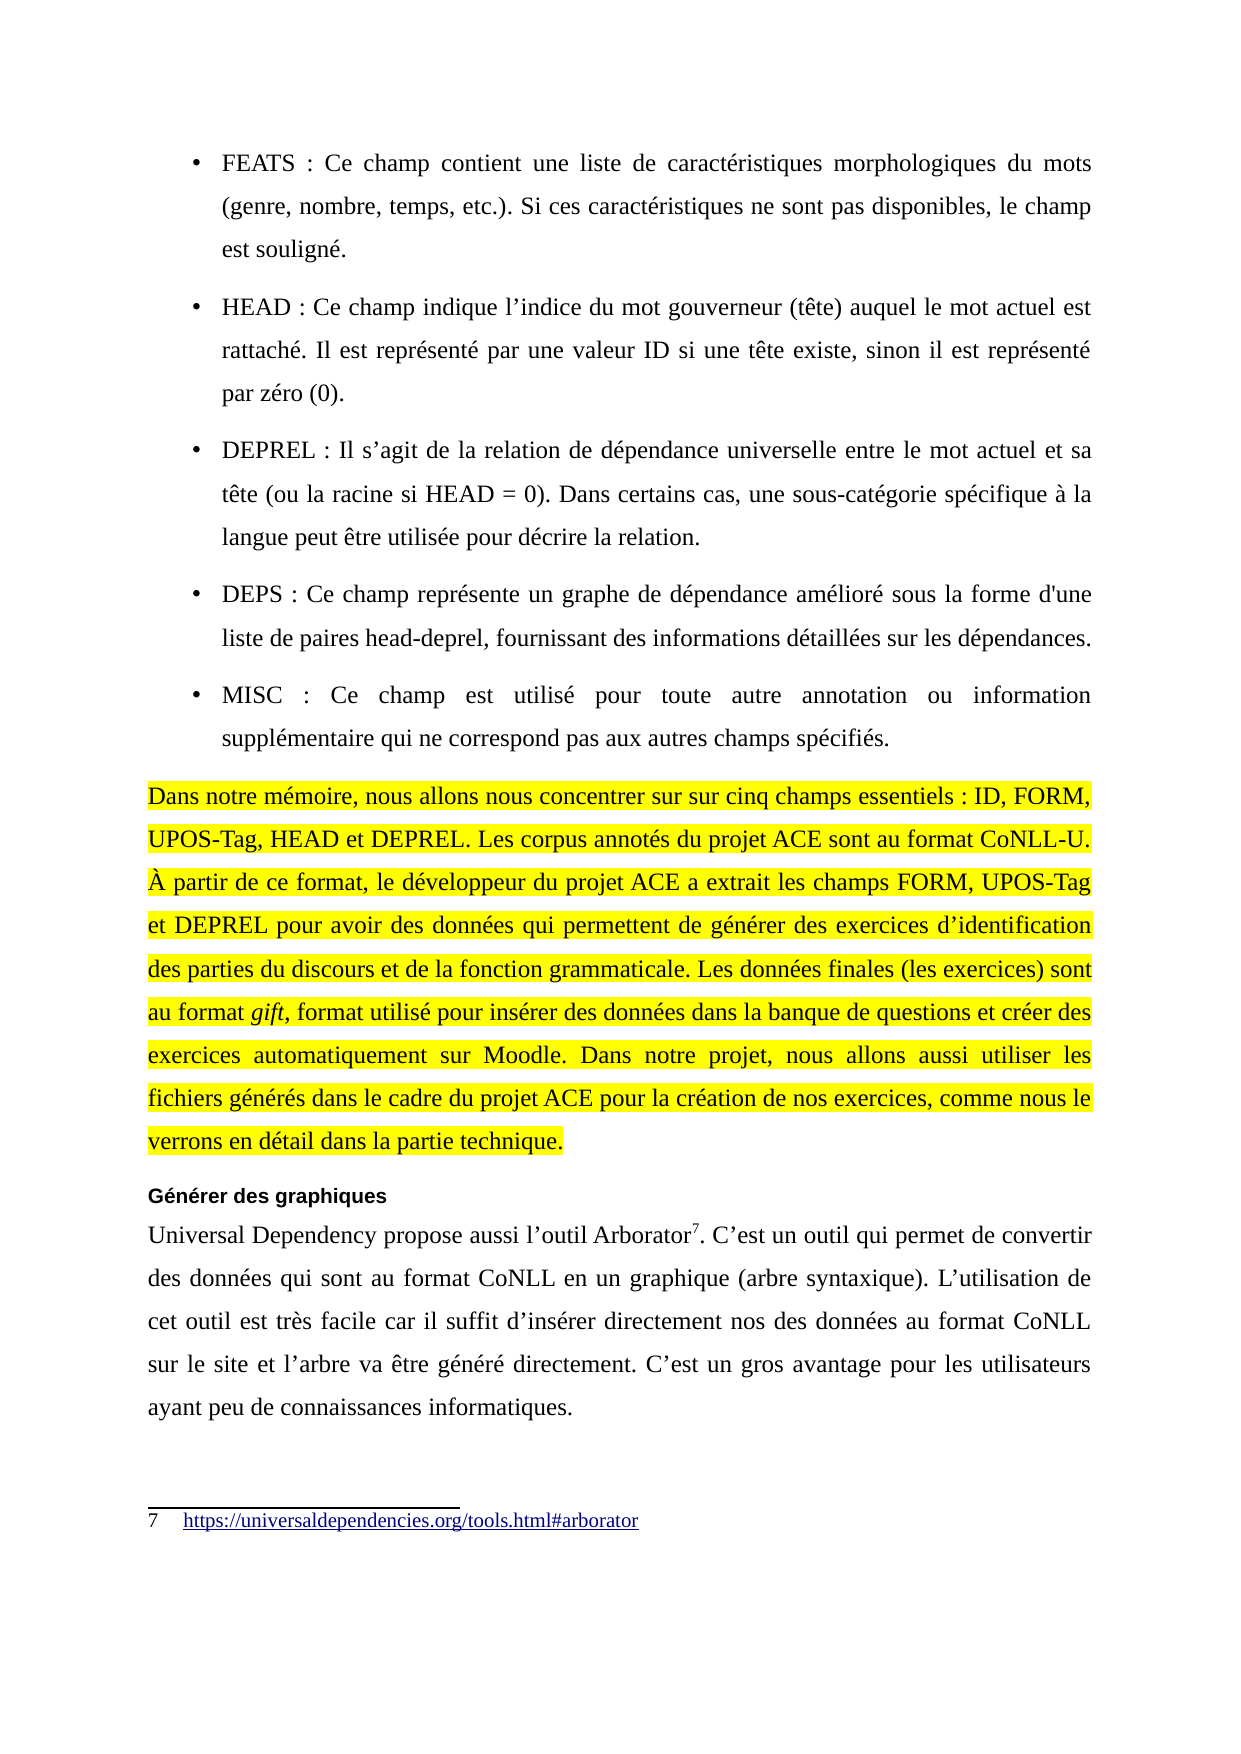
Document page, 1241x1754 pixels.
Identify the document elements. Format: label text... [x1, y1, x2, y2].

list HEAD : Ce champ indique l’indice du mot gouverneur (tête) auquel le mot actuel est rattaché. Il est représenté par une valeur ID si une tête existe, sinon il est représenté par zéro (0). [192, 292, 1092, 407]
text https://universaldependencies.org/tools.html#arborator [148, 1508, 1092, 1532]
text Dans notre mémoire, nous allons nous concentrer sur sur cinq champs essentiels : ID, FORM, UPOS-Tag, HEAD et DEPREL. Les corpus annotés du projet ACE sont au format CoNLL-U. À partir de ce format, le développeur du projet ACE a extrait les champs FORM, UPOS-Tag et DEPREL pour avoir des données qui permettent de générer des exercices d’identification des parties du discours et de la fonction grammaticale. Les données finales (les exercices) sont au format gift, format utilisé pour insérer des données dans la banque de questions et créer des exercices automatiquement sur Moodle. Dans notre projet, nous allons aussi utiliser les fichiers générés dans le cadre du projet ACE pour la création de nos exercices, comme nous le verrons en détail dans la partie technique. [148, 781, 1092, 1155]
list MISC : Ce champ est utilisé pour toute autre annotation ou information supplémentaire qui ne correspond pas aux autres champs spécifiés. [192, 680, 1092, 752]
list DEPS : Ce champ représente un graphe de dépendance amélioré sous la forme d'une liste de paires head-deprel, fournissant des informations détaillées sur les dépendances. [192, 579, 1092, 651]
list FEATS : Ce champ contient une liste de caractéristiques morphologiques du mots (genre, nombre, temps, etc.). Si ces caractéristiques ne sont pas disponibles, le champ est souligné. [192, 148, 1092, 263]
text Universal Dependency propose aussi l’outil Arborator. C’est un outil qui permet de convertir des données qui sont au format CoNLL en un graphique (arbre syntaxique). L’utilisation de cet outil est très facile car il suffit d’insérer directement nos des données au format CoNLL sur le site et l’arbre va être généré directement. C’est un gros avantage pour les utilisateurs ayant peu de connaissances informatiques. [148, 1220, 1092, 1421]
list DEPREL : Il s’agit de la relation de dépendance universelle entre le mot actuel et sa tête (ou la racine si HEAD = 0). Dans certains cas, une sous-catégorie spécifique à la langue peut être utilisée pour décrire la relation. [192, 436, 1092, 551]
text Générer des graphiques [148, 1184, 1092, 1208]
